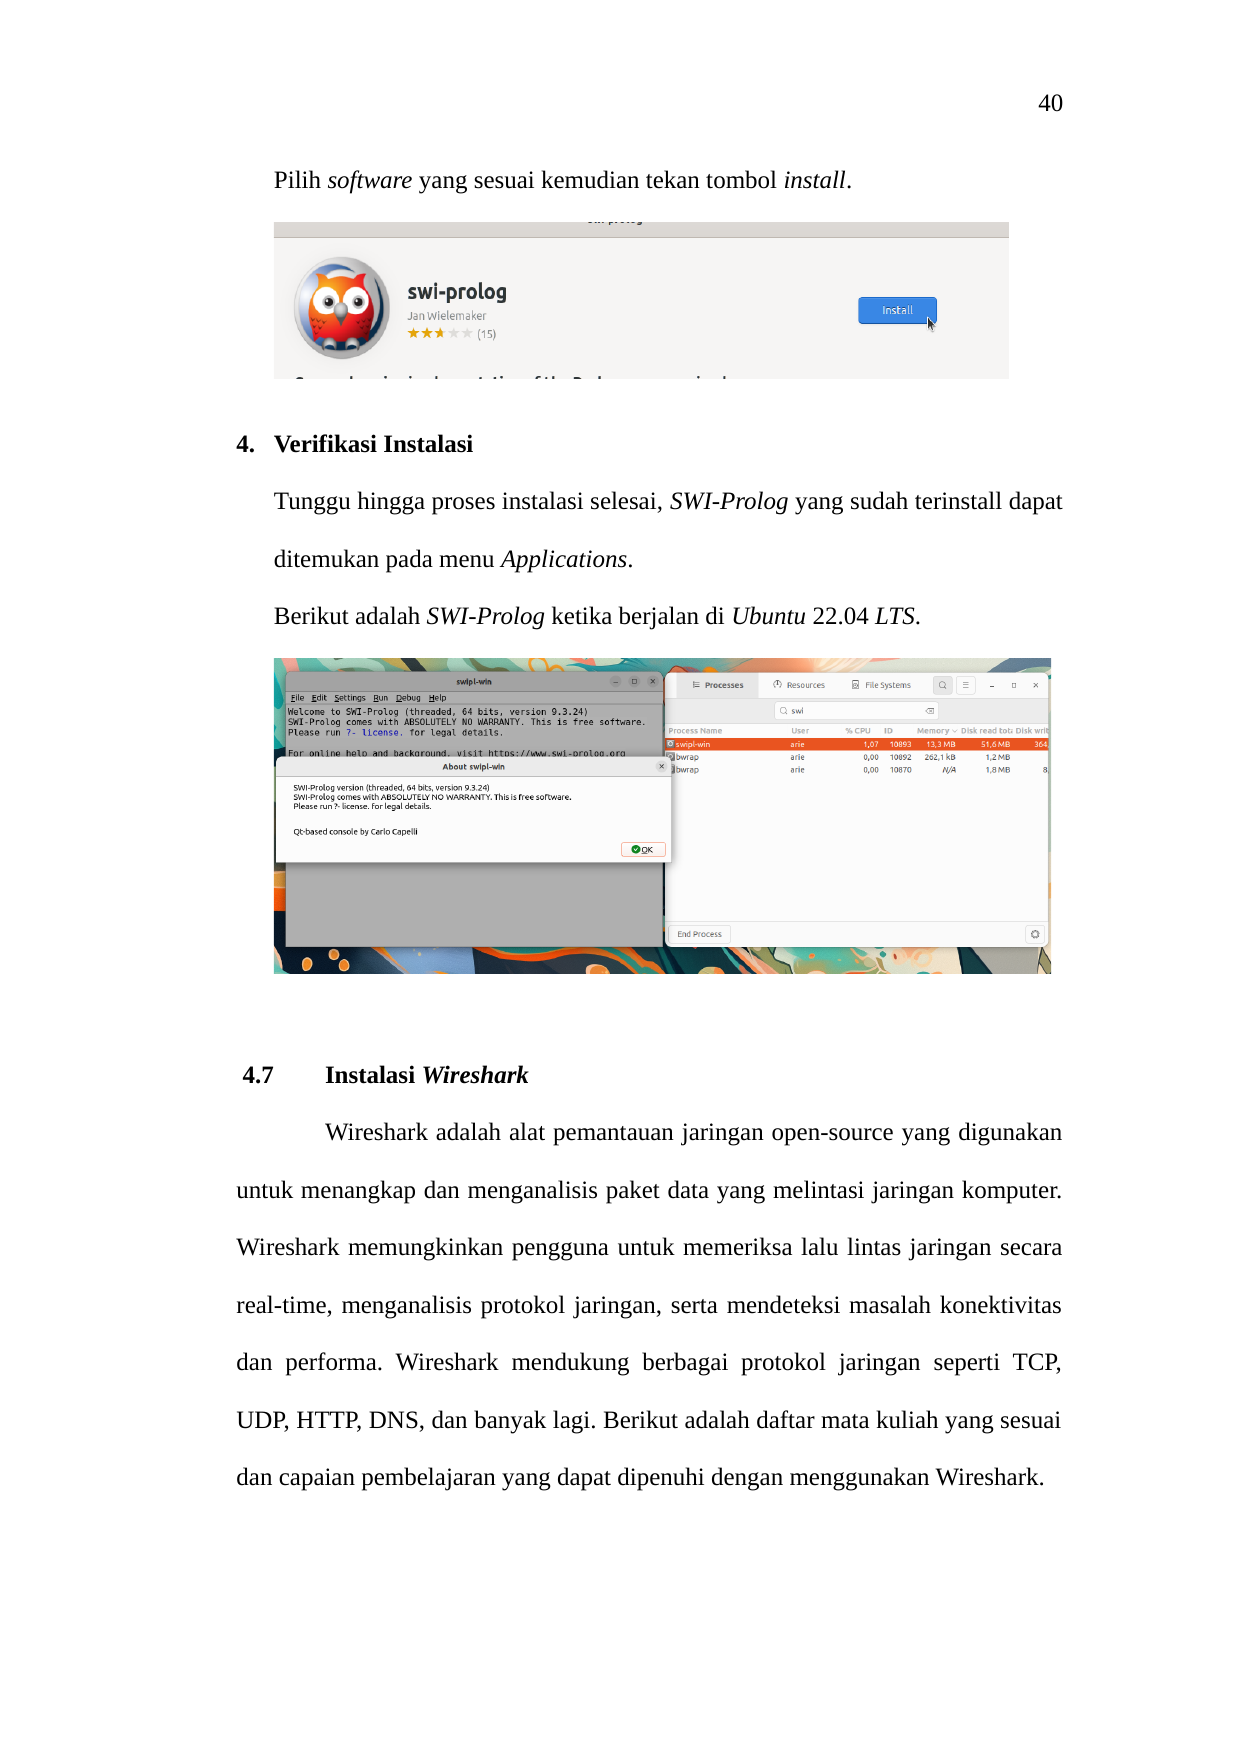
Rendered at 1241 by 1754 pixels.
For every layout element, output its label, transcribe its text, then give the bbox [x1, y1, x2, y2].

list Verifikasi Instalasi [236, 429, 1063, 458]
list Pilih software yang sesuai kemudian tekan tombol install. [236, 165, 1063, 194]
text Wireshark adalah alat pemantauan jaringan open-source yang digunakan untuk menangkap dan menganalisis paket data yang melintasi jaringan komputer. Wireshark memungkinkan pengguna untuk memeriksa lalu lintas jaringan secara real-time, menganalisis protokol jaringan, serta mendeteksi masalah konektivitas dan performa. Wireshark mendukung berbagai protokol jaringan seperti TCP, UDP, HTTP, DNS, dan banyak lagi. Berikut adalah daftar mata kuliah yang sesuai dan capaian pembelajaran yang dapat dipenuhi dengan menggunakan Wireshark. [236, 1117, 1063, 1491]
list Tunggu hingga proses instalasi selesai, SWI-Prolog yang sudah terinstall dapat ditemukan pada menu Applications. [236, 486, 1063, 573]
subtitle Instalasi Wireshark [236, 1060, 1063, 1089]
picture [273, 222, 1009, 236]
list Berikut adalah SWI-Prolog ketika berjalan di Ubuntu 22.04 LTS. [236, 601, 1063, 630]
picture [273, 658, 1052, 974]
